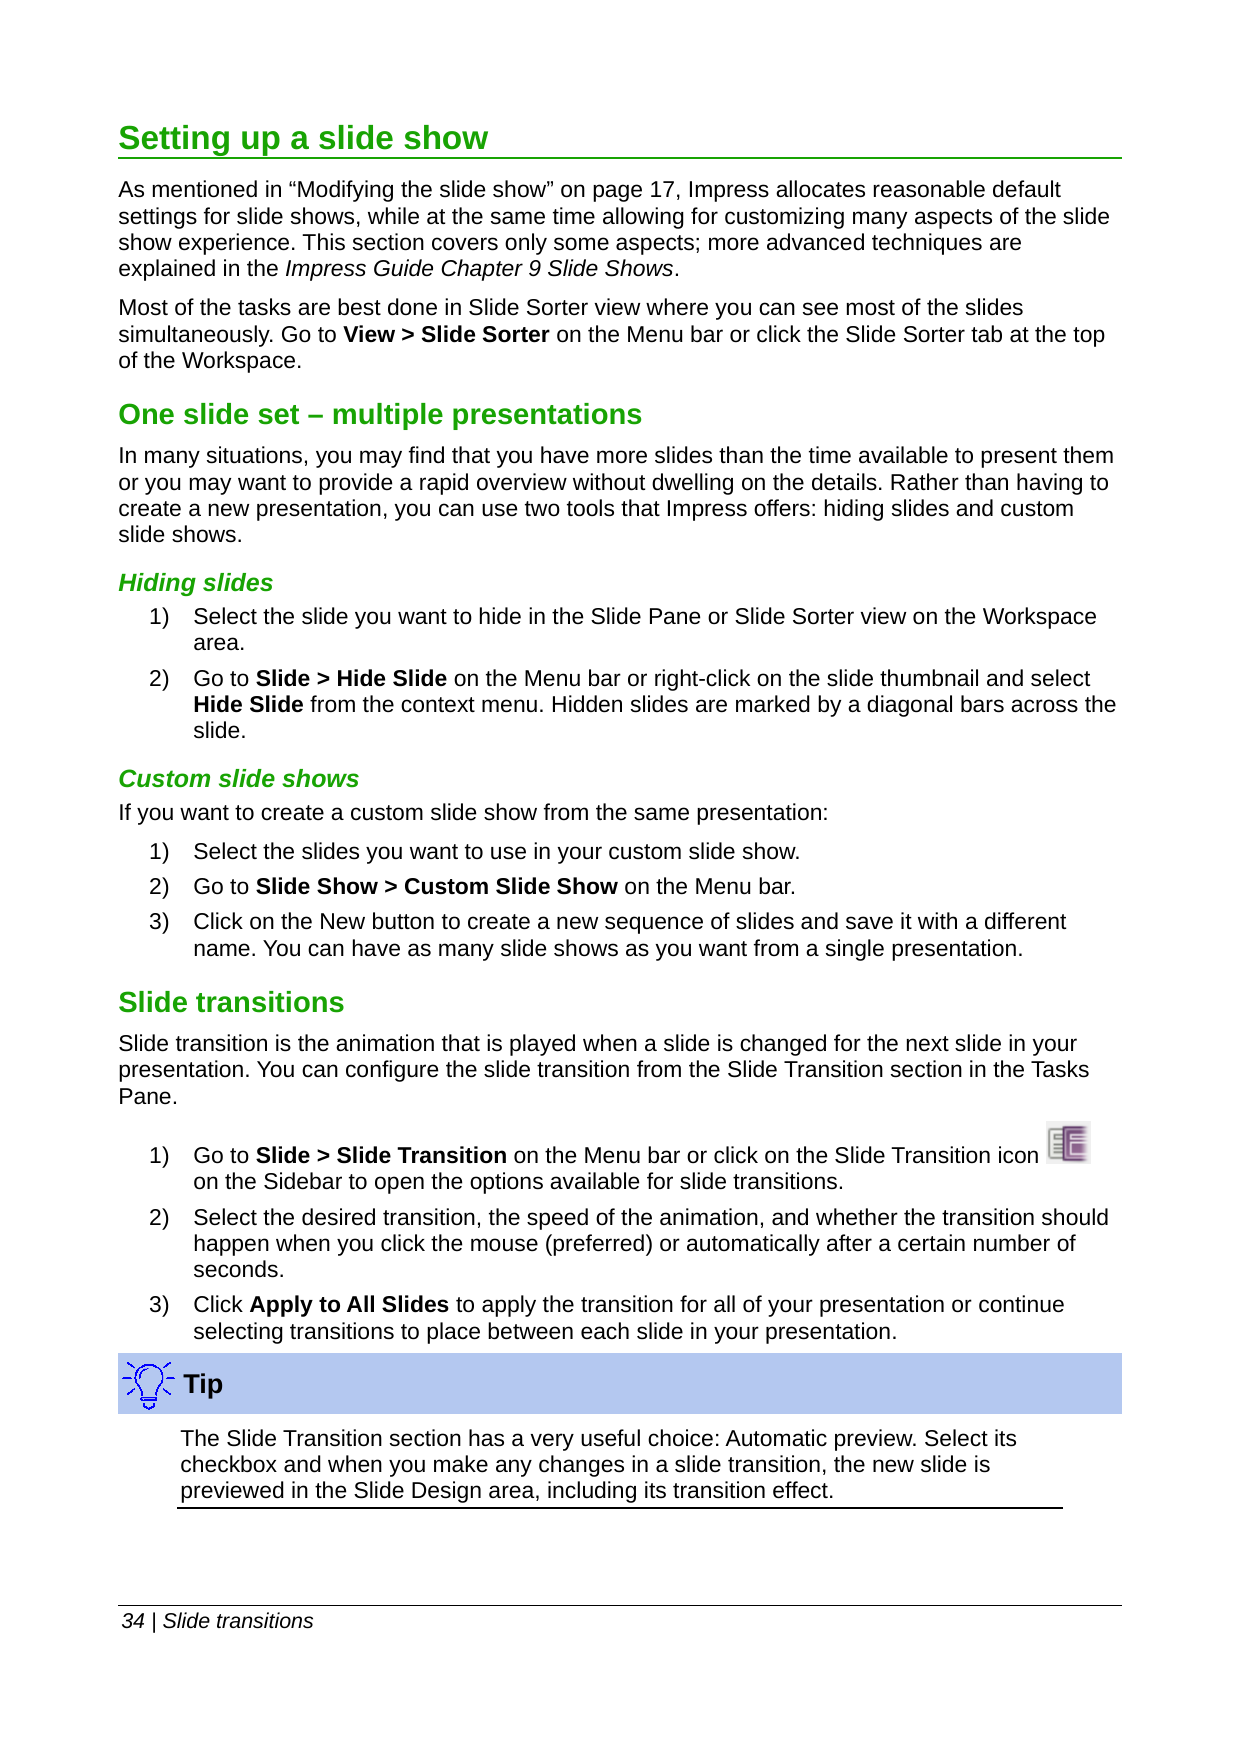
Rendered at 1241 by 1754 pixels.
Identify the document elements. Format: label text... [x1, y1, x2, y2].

subtitle One slide set – multiple presentations [118, 397, 1122, 431]
subtitle Hiding slides [118, 568, 1122, 597]
list Slide transition is the animation that is played when a slide is changed for the next slide in your presentation. You can configure the slide transition from the Slide Transition section in the Tasks Pane. [118, 1030, 1122, 1109]
list Click on the New button to create a new sequence of slides and save it with a different name. You can have as many slide shows as you want from a single presentation. [169, 908, 1122, 961]
text The Slide Transition section has a very useful choice: Automatic preview. Select its checkbox and when you make any changes in a slide transition, the new slide is previewed in the Slide Design area, including its transition effect. [177, 1422, 1063, 1507]
list Click Apply to All Slides to apply the transition for all of your presentation or continue selecting transitions to place between each slide in your presentation. [169, 1291, 1122, 1344]
picture [119, 1354, 179, 1414]
subtitle Slide transitions [118, 984, 1122, 1018]
list Go to Slide > Hide Slide on the Menu bar or right-click on the slide thumbnail and select Hide Slide from the context menu. Hidden slides are marked by a diagonal bars across the slide. [169, 664, 1122, 744]
list Go to Slide Show > Custom Slide Show on the Menu bar. [169, 873, 1122, 899]
list Go to Slide > Slide Transition on the Menu bar or click on the Slide Transition icon on the Sidebar to open the options available for slide transitions. [169, 1121, 1122, 1195]
list Select the desired transition, the speed of the animation, and whether the transition should happen when you click the mouse (preferred) or automatically after a certain number of seconds. [169, 1203, 1122, 1283]
subtitle Custom slide shows [118, 764, 1122, 793]
subtitle Setting up a slide show [118, 118, 1122, 157]
list Select the slides you want to use in your custom slide show. [169, 838, 1122, 864]
subtitle Tip [118, 1353, 1122, 1414]
list If you want to create a custom slide show from the same presentation: [118, 799, 1122, 825]
text In many situations, you may find that you have more slides than the time available to present them or you may want to provide a rapid overview without dwelling on the details. Rather than having to create a new presentation, you can use two tools that Impress offers: hiding slides and custom slide shows. [118, 442, 1122, 548]
list As mentioned in “Modifying the slide show” on page 17, Impress allocates reasonable default settings for slide shows, while at the same time allowing for customizing many aspects of the slide show experience. This section covers only some aspects; more advanced techniques are explained in the Impress Guide Chapter 9 Slide Shows. [118, 176, 1122, 282]
list Most of the tasks are best done in Slide Sorter view where you can see most of the slides simultaneously. Go to View > Slide Sorter on the Menu bar or click the Slide Sorter tab at the top of the Workspace. [118, 294, 1122, 373]
list Select the slide you want to hide in the Slide Pane or Slide Sorter view on the Workspace area. [169, 603, 1122, 656]
